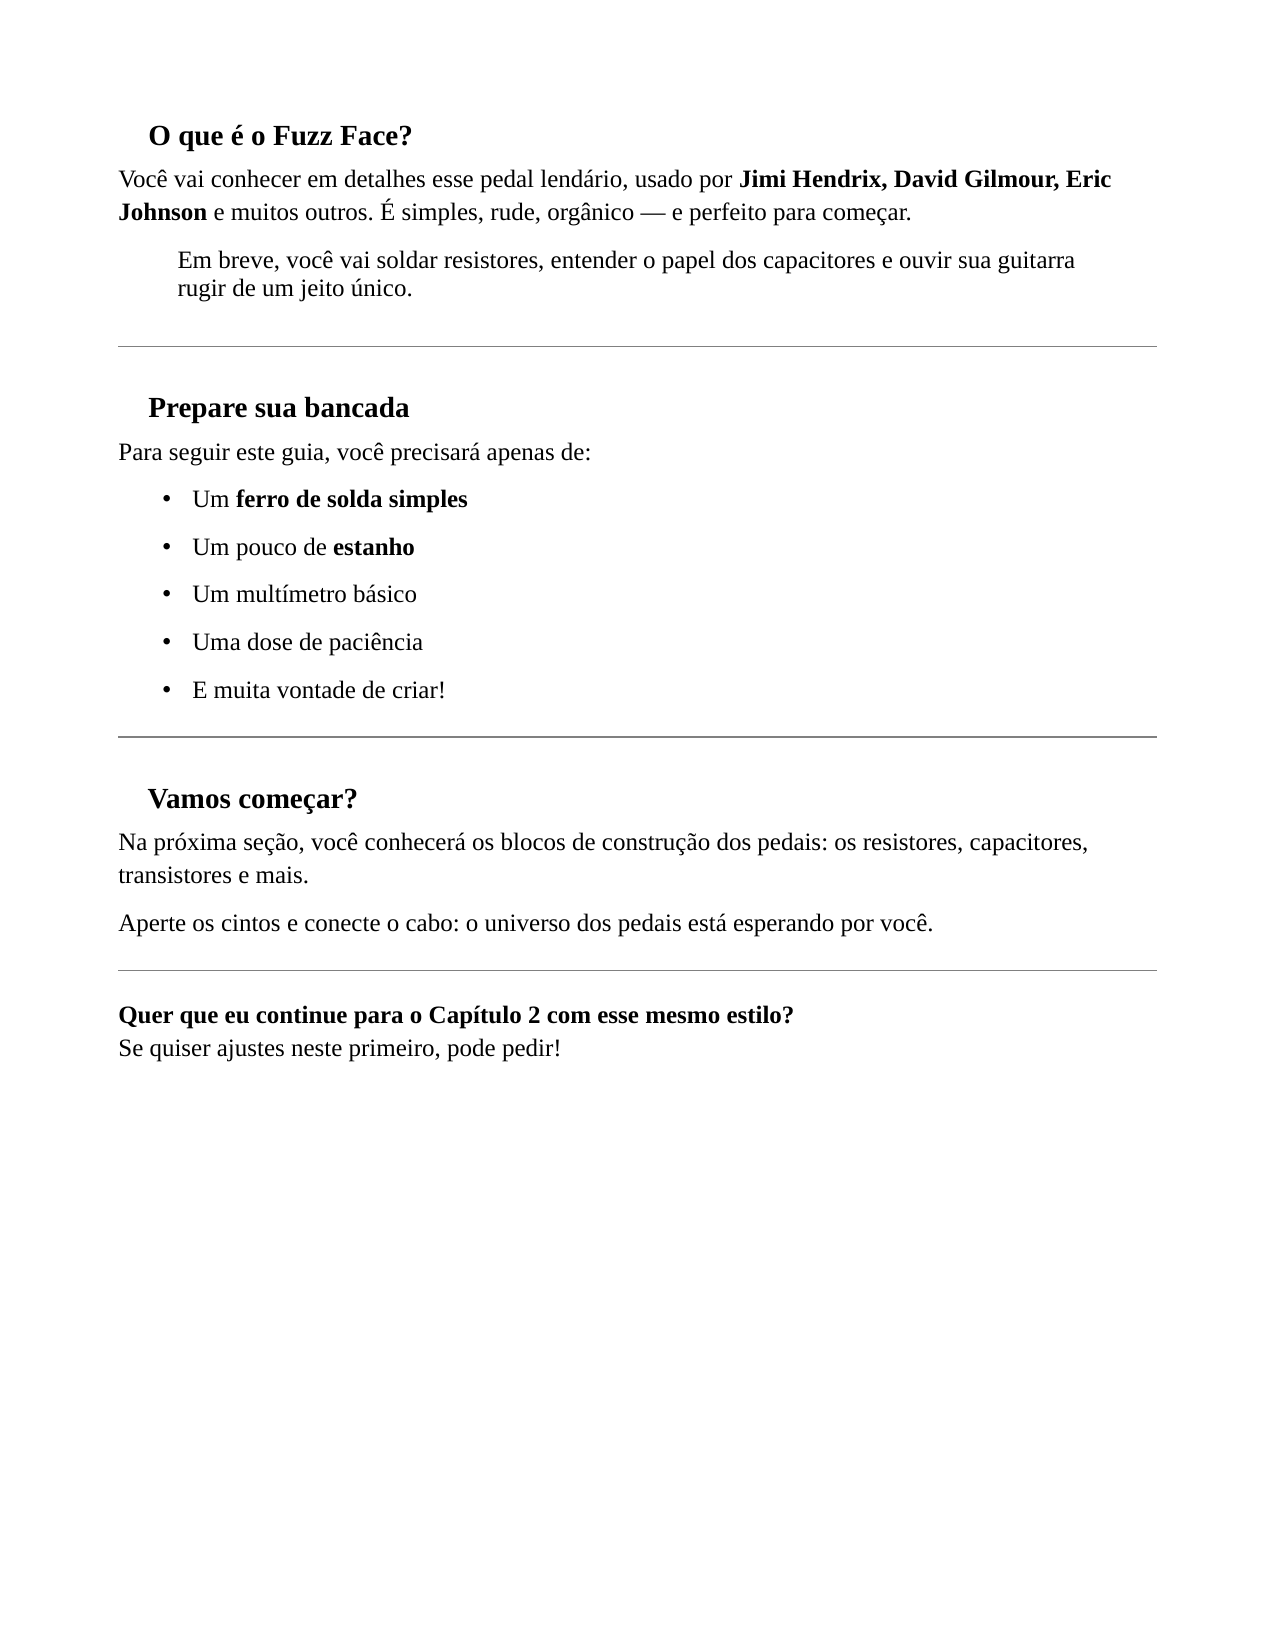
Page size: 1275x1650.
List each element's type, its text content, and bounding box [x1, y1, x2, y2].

subtitle 🚀 Vamos começar? [118, 781, 1157, 815]
subtitle 💡 O que é o Fuzz Face? [118, 118, 1157, 152]
list Um ferro de solda simples [162, 484, 1157, 513]
list E muita vontade de criar! [162, 675, 1157, 703]
text Para seguir este guia, você precisará apenas de: [118, 437, 1157, 465]
list Um multímetro básico [162, 579, 1157, 608]
subtitle 🧰 Prepare sua bancada [118, 391, 1157, 424]
list Um pouco de estanho [162, 532, 1157, 561]
text Na próxima seção, você conhecerá os blocos de construção dos pedais: os resistores, capacitores, transistores e mais. [118, 827, 1157, 889]
text Aperte os cintos e conecte o cabo: o universo dos pedais está esperando por você. [118, 908, 1157, 937]
text Quer que eu continue para o Capítulo 2 com esse mesmo estilo? Se quiser ajustes neste primeiro, pode pedir! 🎨📘 [118, 1000, 1157, 1061]
list Uma dose de paciência [162, 627, 1157, 656]
text Você vai conhecer em detalhes esse pedal lendário, usado por Jimi Hendrix, David Gilmour, Eric Johnson e muitos outros. É simples, rude, orgânico — e perfeito para começar. [118, 164, 1157, 226]
text Em breve, você vai soldar resistores, entender o papel dos capacitores e ouvir sua guitarra rugir de um jeito único. [177, 245, 1098, 302]
